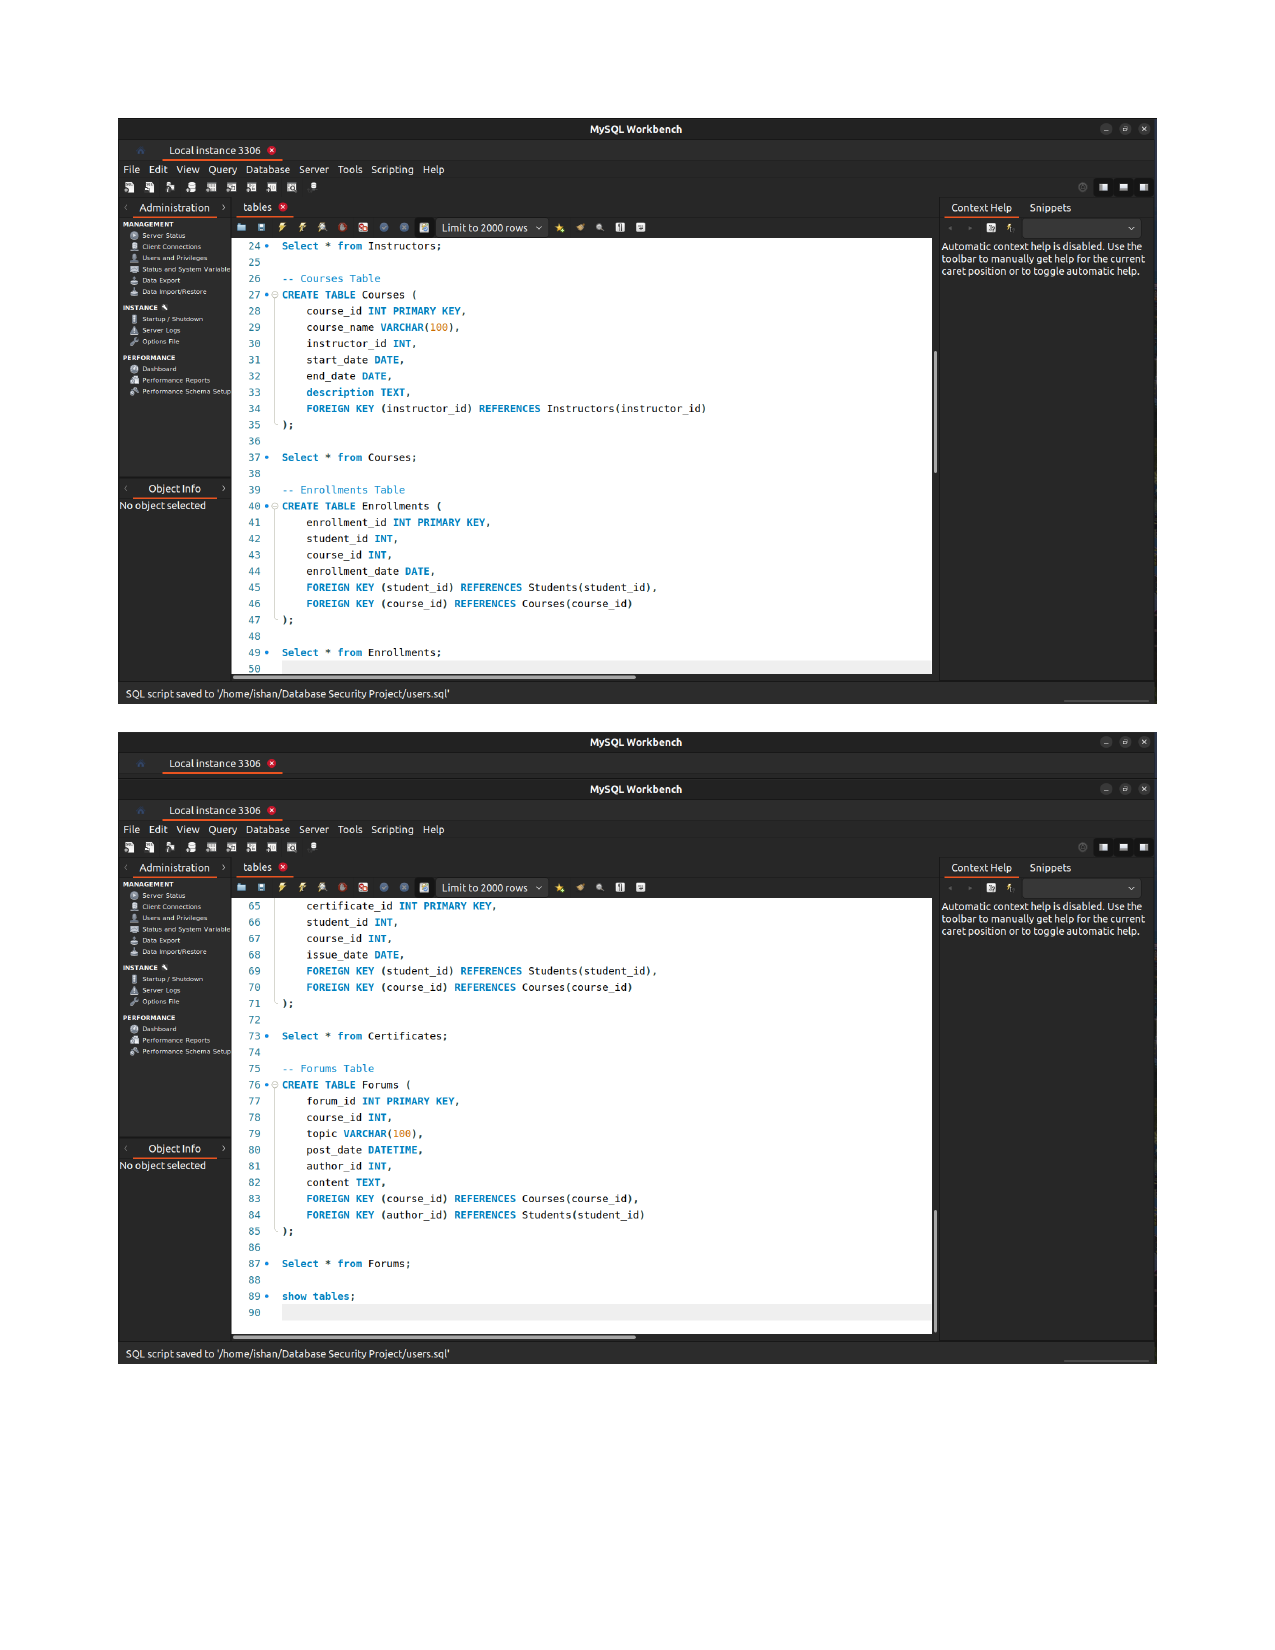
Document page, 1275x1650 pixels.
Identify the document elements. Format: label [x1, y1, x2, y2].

picture [118, 732, 1157, 1364]
picture [118, 118, 1157, 704]
